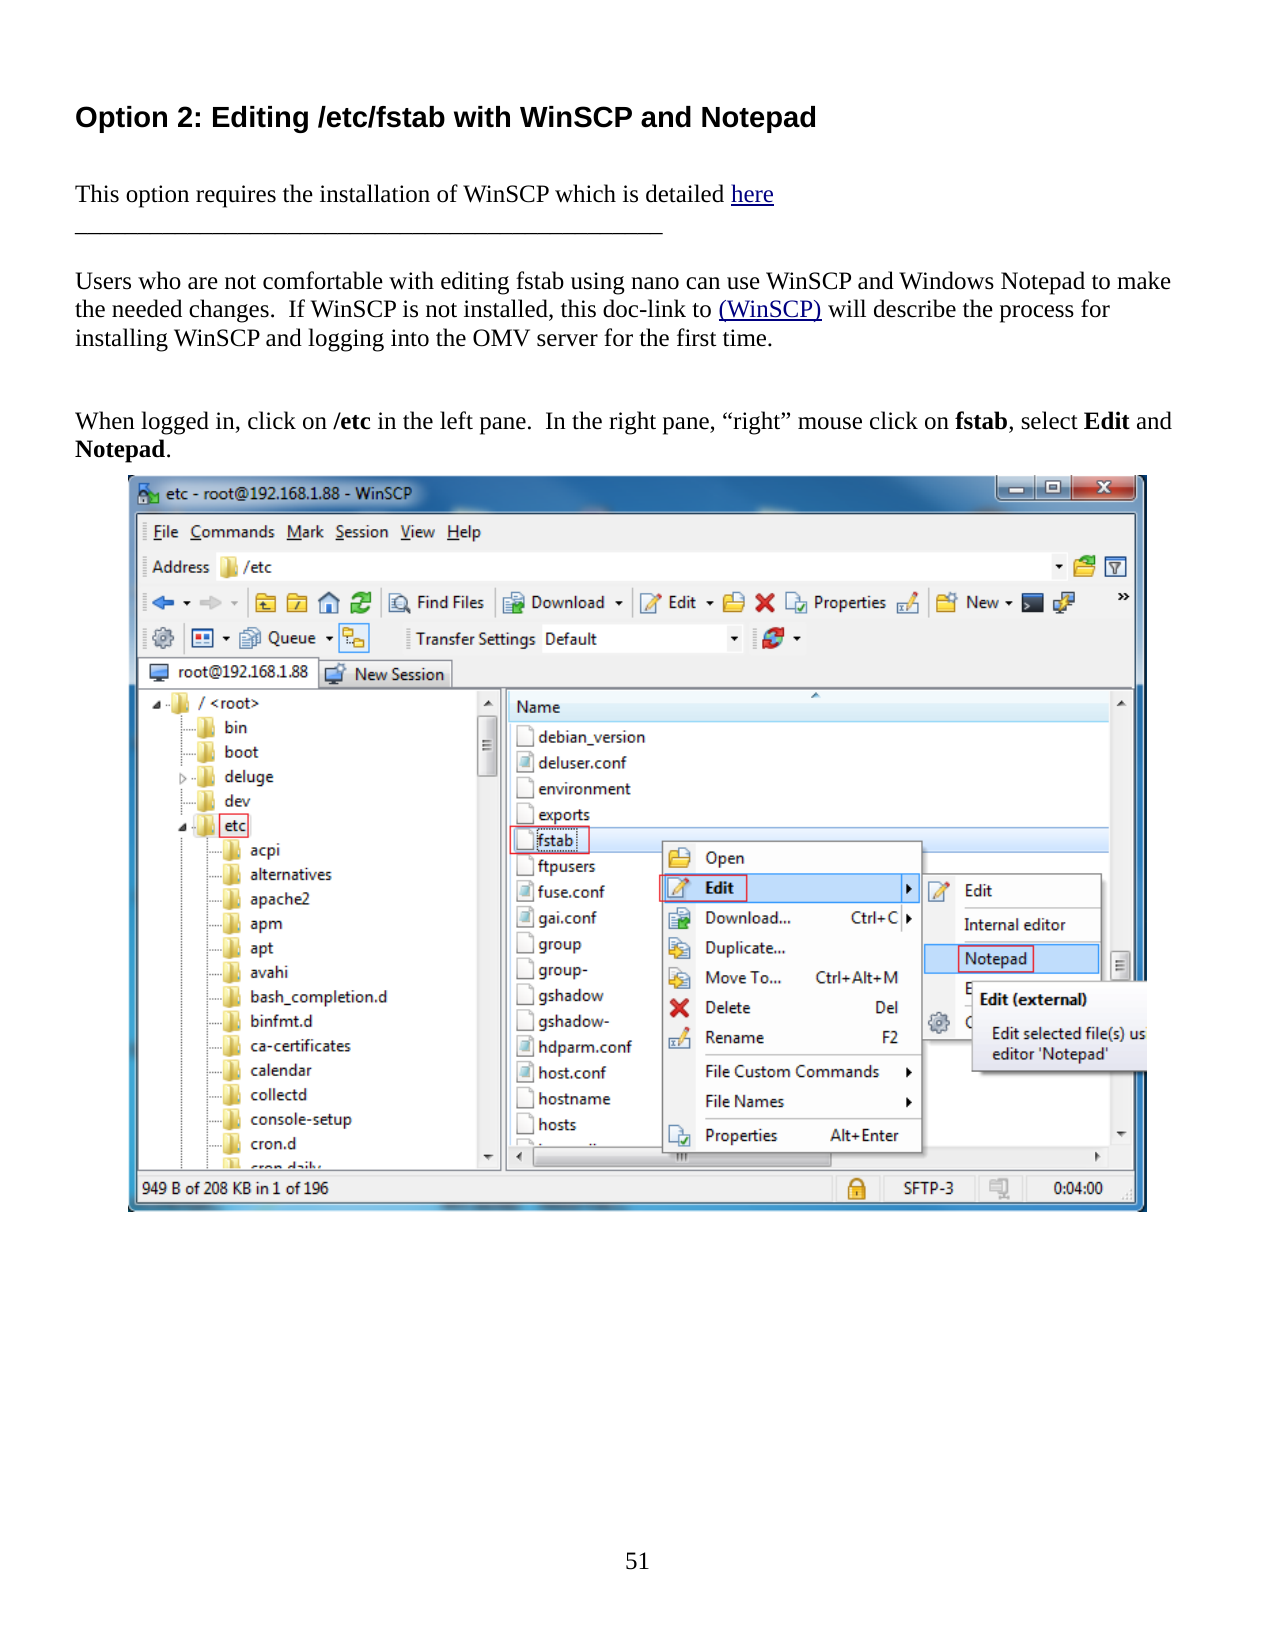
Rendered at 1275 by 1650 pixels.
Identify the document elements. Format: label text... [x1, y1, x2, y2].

subtitle Option 2: Editing /etc/fstab with WinSCP and Notepad [75, 100, 1200, 167]
text When logged in, click on /etc in the left pane. In the right pane, “right” mouse click on fstab, select Edit and Notepad. [75, 406, 1200, 463]
text This option requires the installation of WinSCP which is detailed here _______________________________________________ Users who are not comfortable with editing fstab using nano can use WinSCP and Windows Notepad to make the needed changes. If WinSCP is not installed, this doc-link to (WinSCP) will describe the process for installing WinSCP and logging into the OMV server for the first time. [75, 179, 1200, 352]
picture [128, 475, 1147, 1212]
